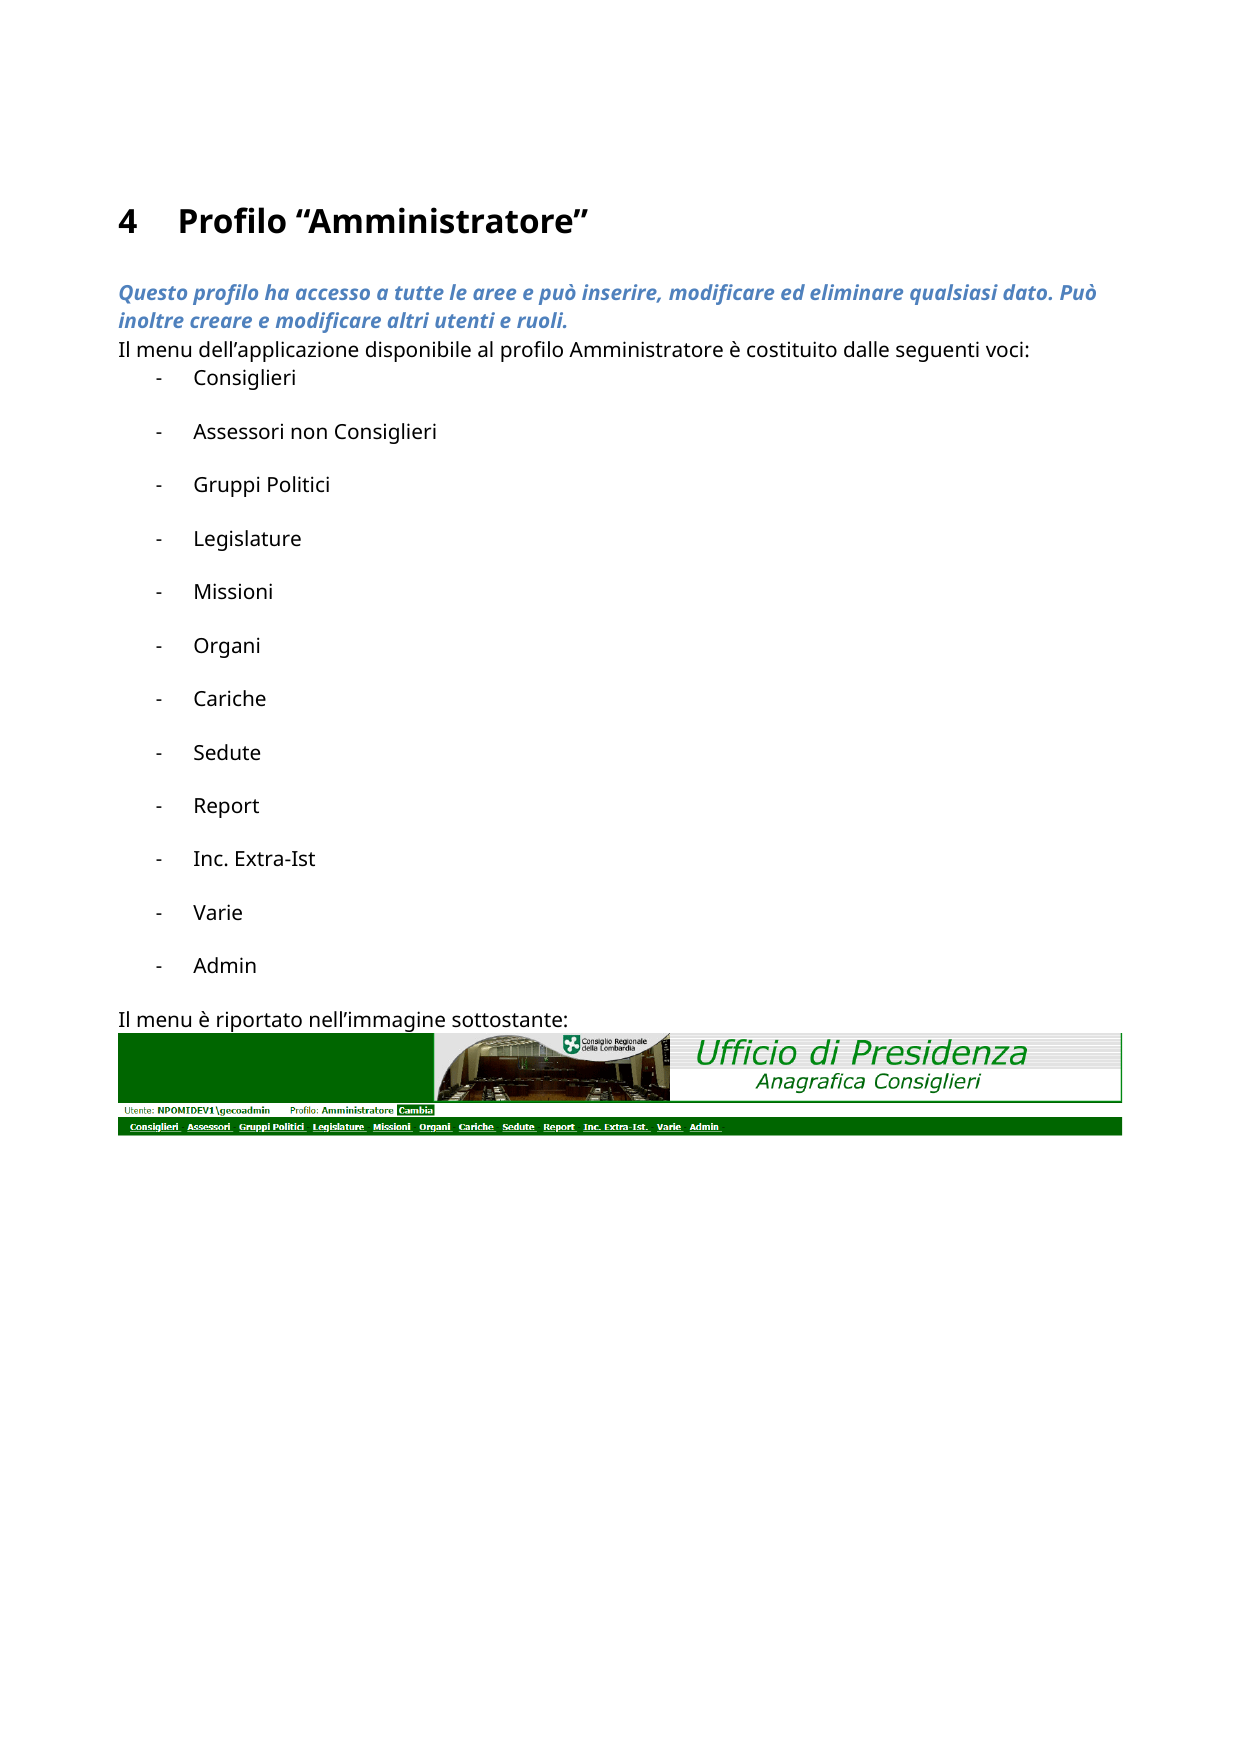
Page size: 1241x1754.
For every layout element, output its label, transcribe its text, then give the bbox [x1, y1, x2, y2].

text Questo profilo ha accesso a tutte le aree e può inserire, modificare ed eliminare qualsiasi dato. Può inoltre creare e modificare altri utenti e ruoli. [118, 278, 1122, 335]
list Varie [156, 898, 1122, 926]
text Il menu dell’applicazione disponibile al profilo Amministratore è costituito dalle seguenti voci: [118, 335, 1122, 363]
list Organi [156, 631, 1122, 659]
list Report [156, 791, 1122, 819]
list Gruppi Politici [156, 470, 1122, 499]
list Admin [156, 951, 1122, 980]
list Assessori non Consiglieri [156, 417, 1122, 445]
list Consiglieri [156, 363, 1122, 392]
list Inc. Extra-Ist [156, 844, 1122, 873]
list Profilo “Amministratore” [118, 198, 1122, 243]
list Missioni [156, 577, 1122, 606]
list Legislature [156, 524, 1122, 552]
text Il menu è riportato nell’immagine sottostante: [118, 1005, 1122, 1033]
list Sedute [156, 738, 1122, 766]
list Cariche [156, 684, 1122, 713]
